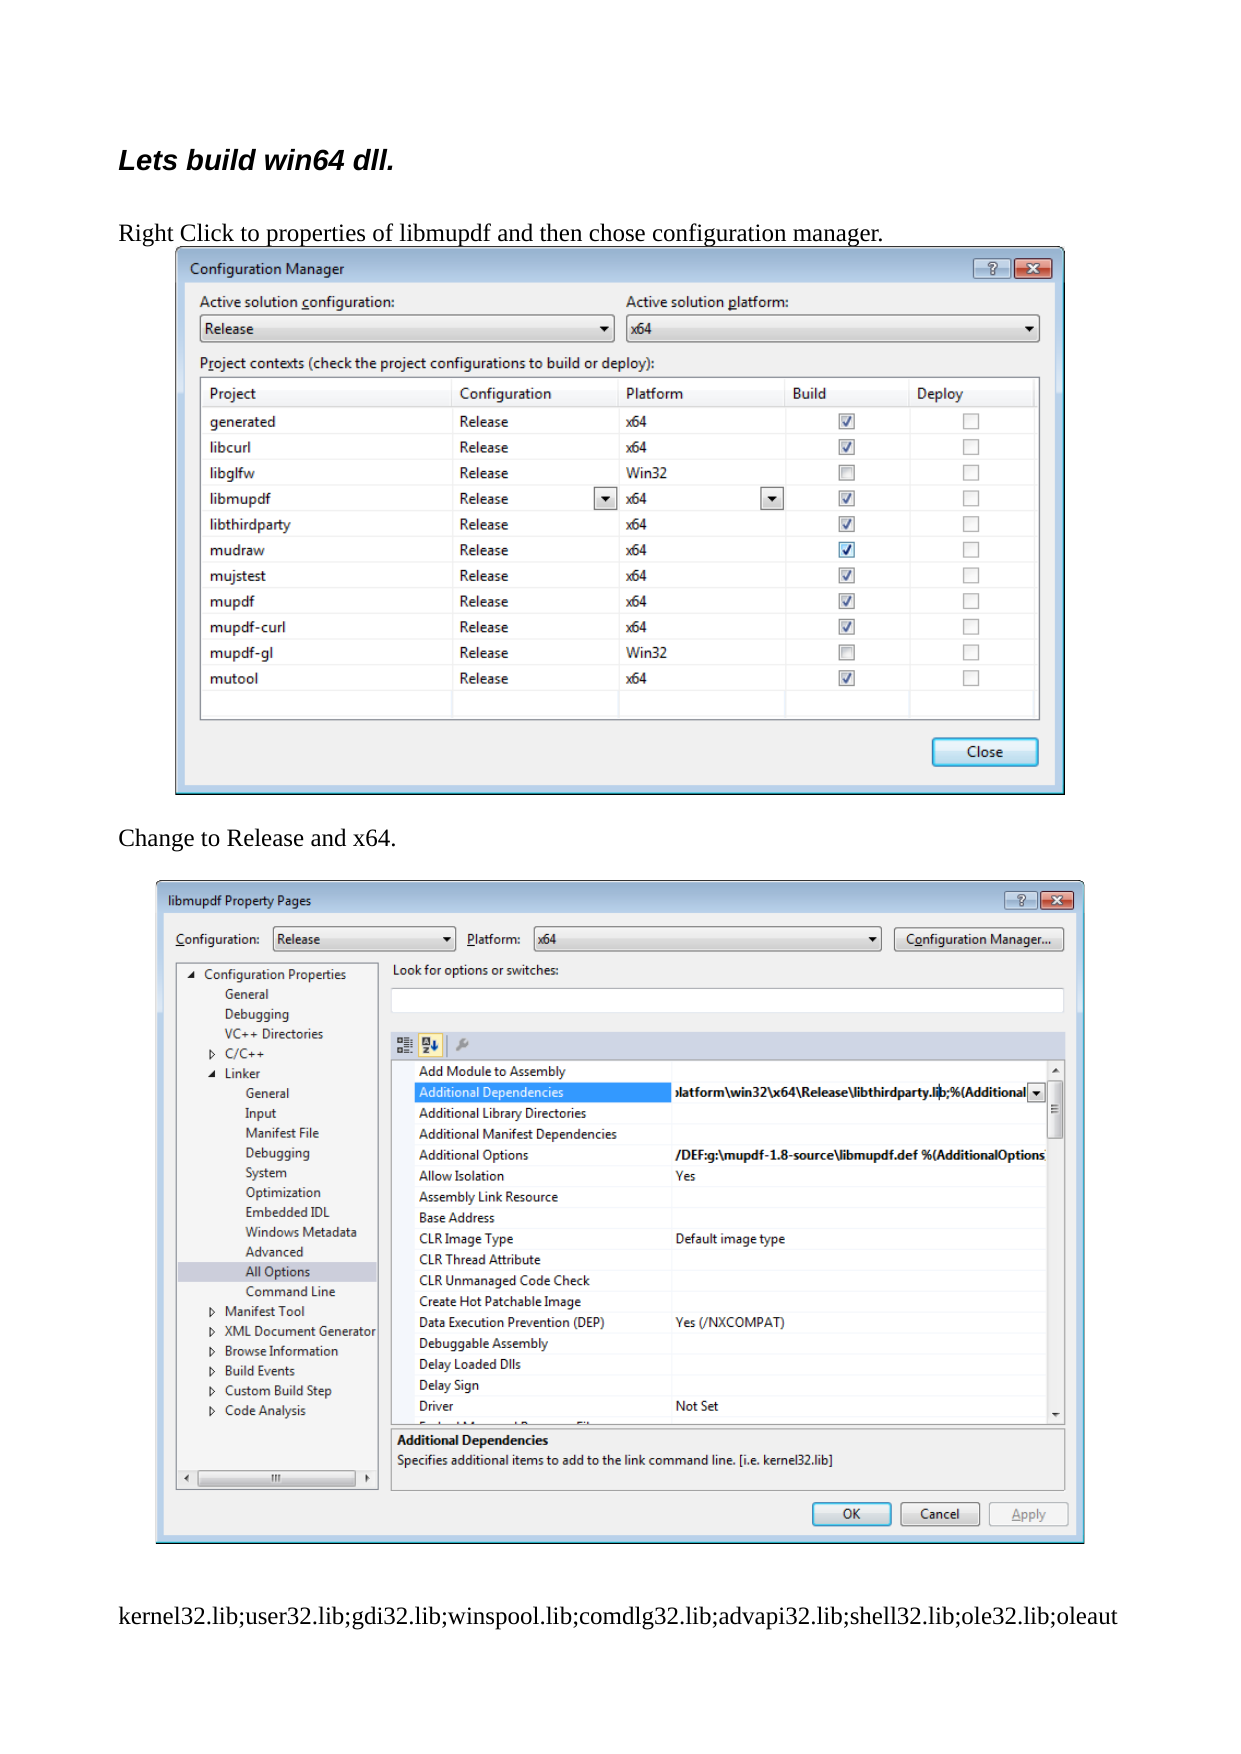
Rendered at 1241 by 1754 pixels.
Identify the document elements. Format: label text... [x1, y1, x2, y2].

text Right Click to properties of libmupdf and then chose configuration manager. [118, 218, 1122, 247]
picture [155, 880, 1085, 1544]
text kernel32.lib;user32.lib;gdi32.lib;winspool.lib;comdlg32.lib;advapi32.lib;shell32.lib;ole32.lib;oleaut [118, 1601, 1122, 1630]
text Change to Release and x64. [118, 823, 1122, 852]
subtitle Lets build win64 dll. [118, 143, 1122, 177]
picture [175, 246, 1065, 795]
